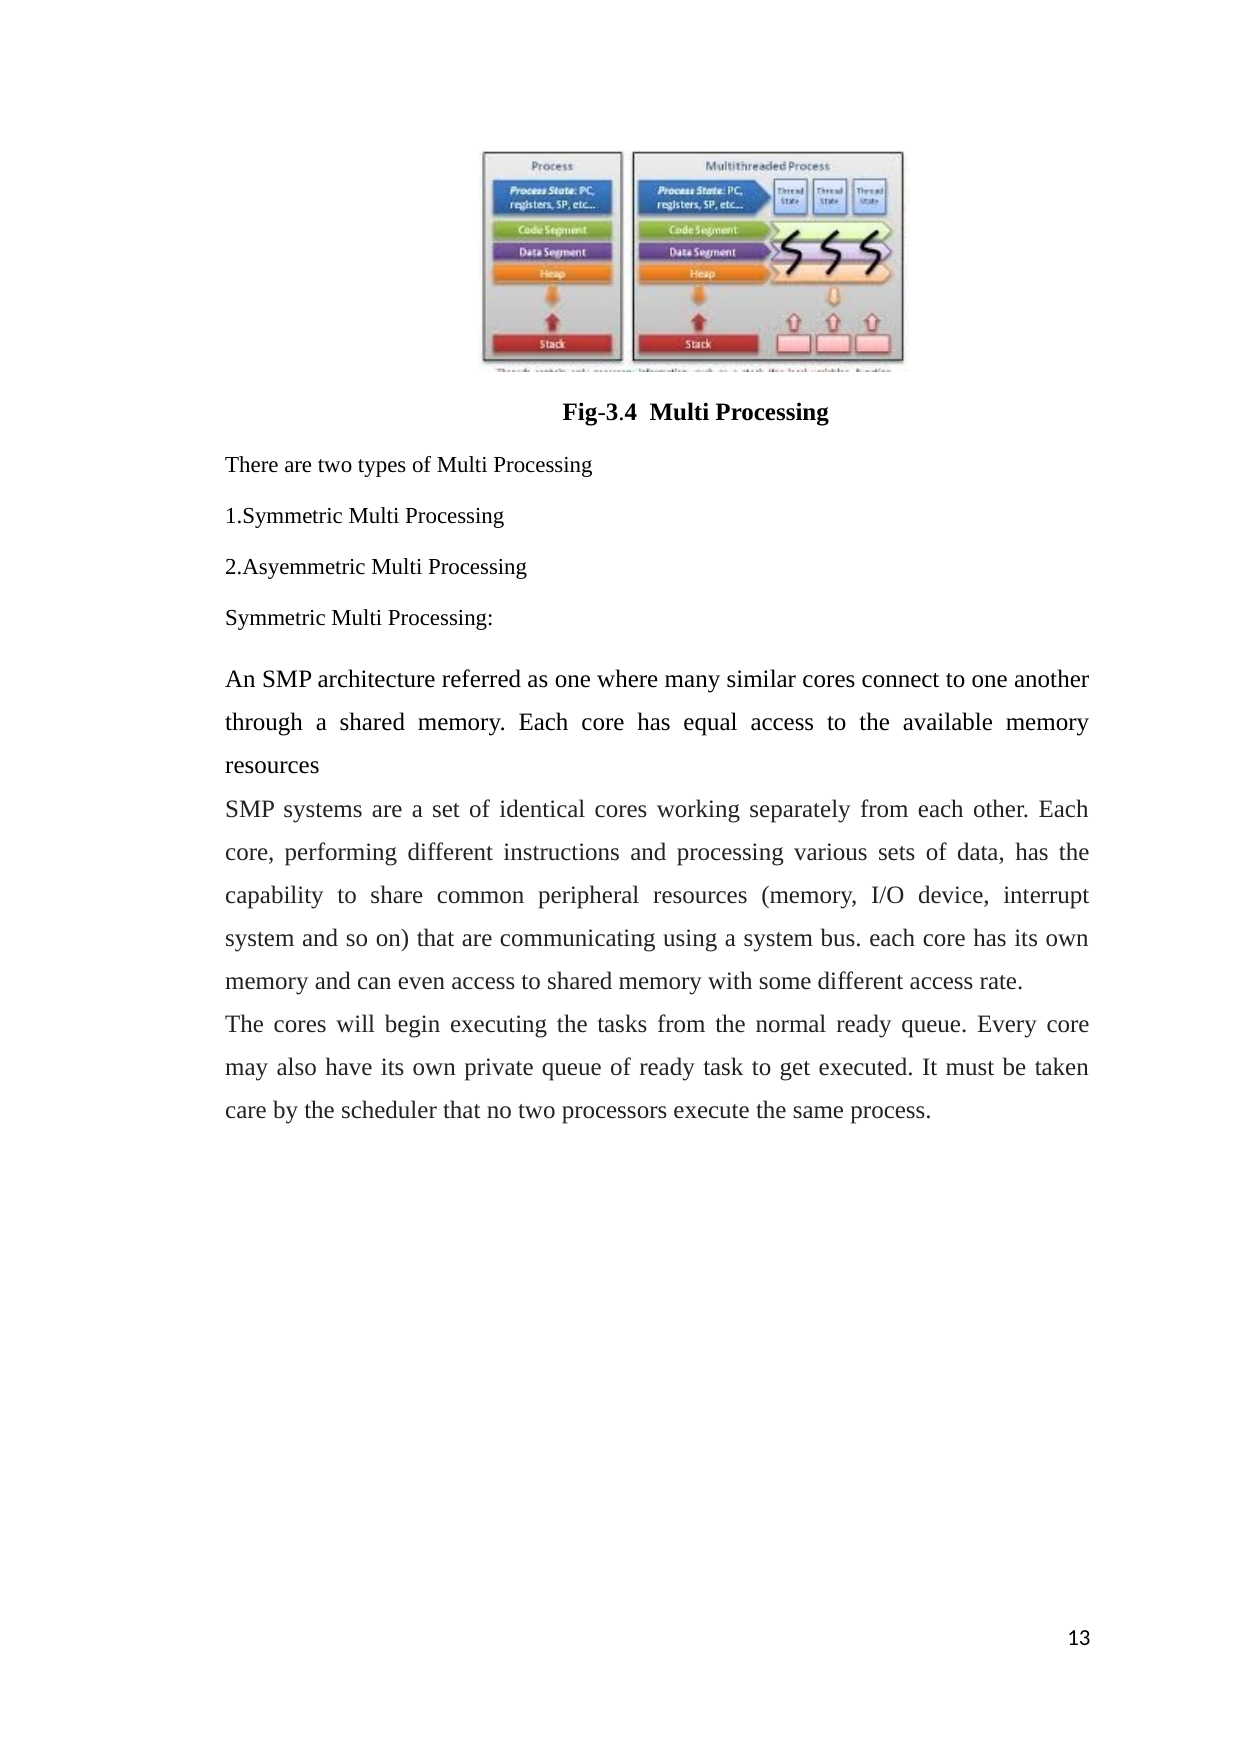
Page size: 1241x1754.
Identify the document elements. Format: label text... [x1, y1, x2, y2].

text 1.Symmetric Multi Processing [225, 502, 1090, 528]
text SMP systems are a set of identical cores working separately from each other. Each core, performing different instructions and processing various sets of data, has the capability to share common peripheral resources (memory, I/O device, interrupt system and so on) that are communicating using a system bus. each core has its own memory and can even access to shared memory with some different access rate. [225, 794, 1090, 995]
text An SMP architecture referred as one where many similar cores connect to one another through a shared memory. Each core has equal access to the available memory resources [225, 664, 1090, 779]
subtitle Fig-3.4 Multi Processing [225, 397, 1090, 426]
subtitle There are two types of Multi Processing [225, 451, 1090, 477]
text Symmetric Multi Processing: [225, 604, 1090, 630]
picture [478, 150, 910, 372]
text The cores will begin executing the tasks from the normal ready queue. Every core may also have its own private queue of ready task to get executed. It must be taken care by the scheduler that no two processors execute the same process. [225, 1009, 1090, 1124]
text 2.Asyemmetric Multi Processing [225, 553, 1090, 579]
